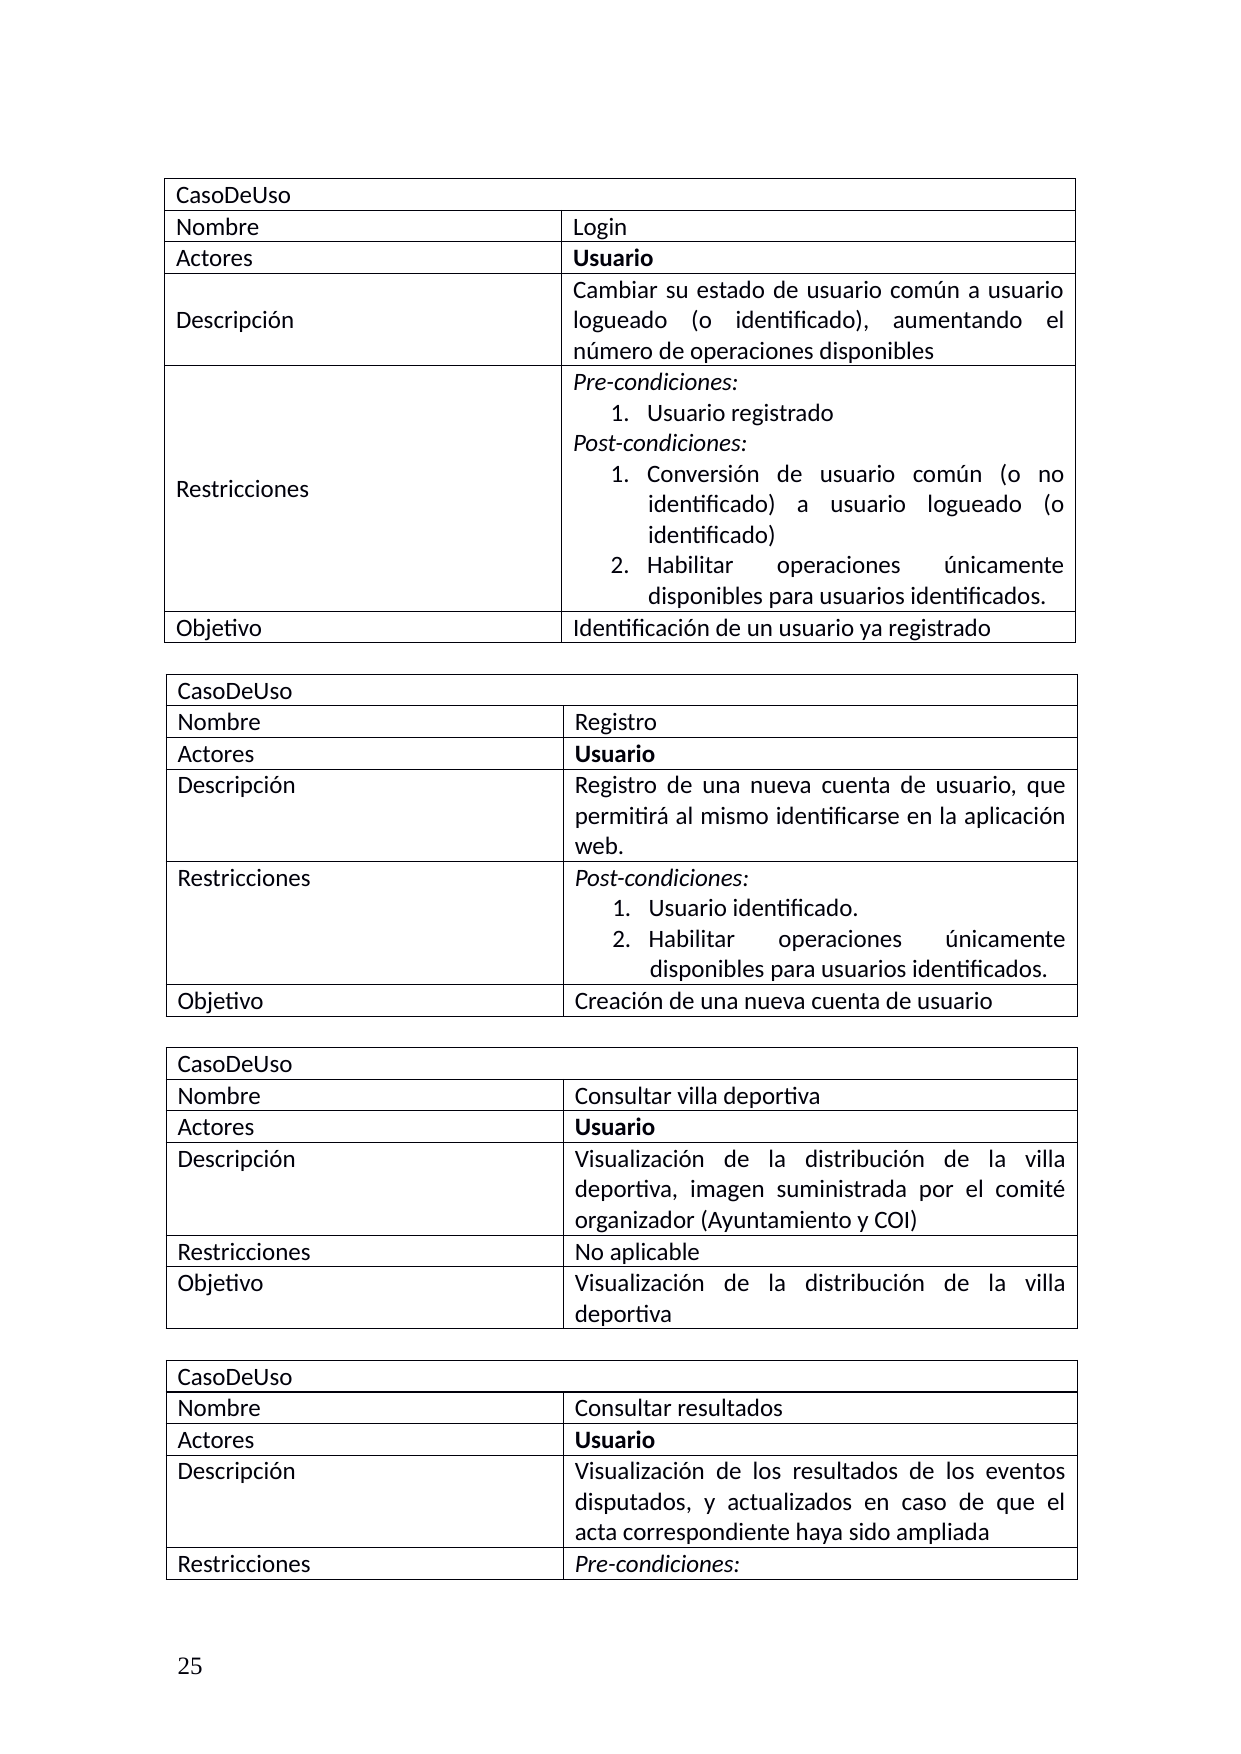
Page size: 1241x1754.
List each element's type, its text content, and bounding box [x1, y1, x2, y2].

table_cell Consultar resultados [564, 1393, 1077, 1423]
table_cell Nombre [167, 1080, 563, 1110]
table_cell Creación de una nueva cuenta de usuario [564, 985, 1077, 1016]
table_cell Usuario [564, 1424, 1077, 1454]
table_cell Restricciones [167, 1236, 563, 1266]
table_cell Cambiar su estado de usuario común a usuario logueado (o identificado), aumentando el número de operaciones disponibles [562, 274, 1075, 365]
table_cell Registro [564, 706, 1077, 737]
table_cell Actores [167, 738, 563, 768]
table_cell Nombre [167, 1393, 563, 1423]
table_cell Objetivo [167, 1267, 563, 1328]
table_cell Descripción [167, 770, 563, 861]
table_cell No aplicable [564, 1236, 1077, 1266]
table_cell Identificación de un usuario ya registrado [562, 612, 1075, 642]
table_cell Post-condiciones: Usuario identificado. Habilitar operaciones únicamente disponibles para usuarios identificados. [564, 862, 1077, 984]
table_header CasoDeUso [165, 179, 1075, 210]
table_cell Actores [167, 1424, 563, 1454]
table_cell Registro de una nueva cuenta de usuario, que permitirá al mismo identificarse en la aplicación web. [564, 770, 1077, 861]
table_cell Descripción [167, 1143, 563, 1234]
table_cell Visualización de la distribución de la villa deportiva [564, 1267, 1077, 1328]
table_cell Nombre [165, 211, 561, 241]
table_cell Restricciones [167, 1548, 563, 1579]
table_header CasoDeUso [167, 675, 1077, 705]
table_cell Actores [165, 242, 561, 273]
table_cell Pre-condiciones: Usuario registrado Post-condiciones: Conversión de usuario común (o no identificado) a usuario logueado (o identificado) Habilitar operaciones únicamente disponibles para usuarios identificados. [562, 366, 1075, 611]
table_cell Actores [167, 1111, 563, 1142]
table_cell Consultar villa deportiva [564, 1080, 1077, 1110]
table_cell Objetivo [165, 612, 561, 642]
table_header CasoDeUso [167, 1048, 1077, 1079]
table_cell Usuario [562, 242, 1075, 273]
table_cell Objetivo [167, 985, 563, 1016]
table_header CasoDeUso [167, 1361, 1077, 1391]
table_cell Pre-condiciones: Haber seleccionado una disciplina y evento ya disputado. Existencia de un acta y/o adjuntos referida al evento seleccionado. [564, 1548, 1077, 1579]
table_cell Usuario [564, 1111, 1077, 1142]
table_cell Nombre [167, 706, 563, 737]
table_cell Visualización de los resultados de los eventos disputados, y actualizados en caso de que el acta correspondiente haya sido ampliada [564, 1456, 1077, 1547]
table_cell Login [562, 211, 1075, 241]
table_cell Restricciones [167, 862, 563, 984]
table_cell Visualización de la distribución de la villa deportiva, imagen suministrada por el comité organizador (Ayuntamiento y COI) [564, 1143, 1077, 1234]
table_cell Restricciones [165, 366, 561, 611]
table_cell Descripción [167, 1456, 563, 1547]
table_cell Descripción [165, 274, 561, 365]
table_cell Usuario [564, 738, 1077, 768]
